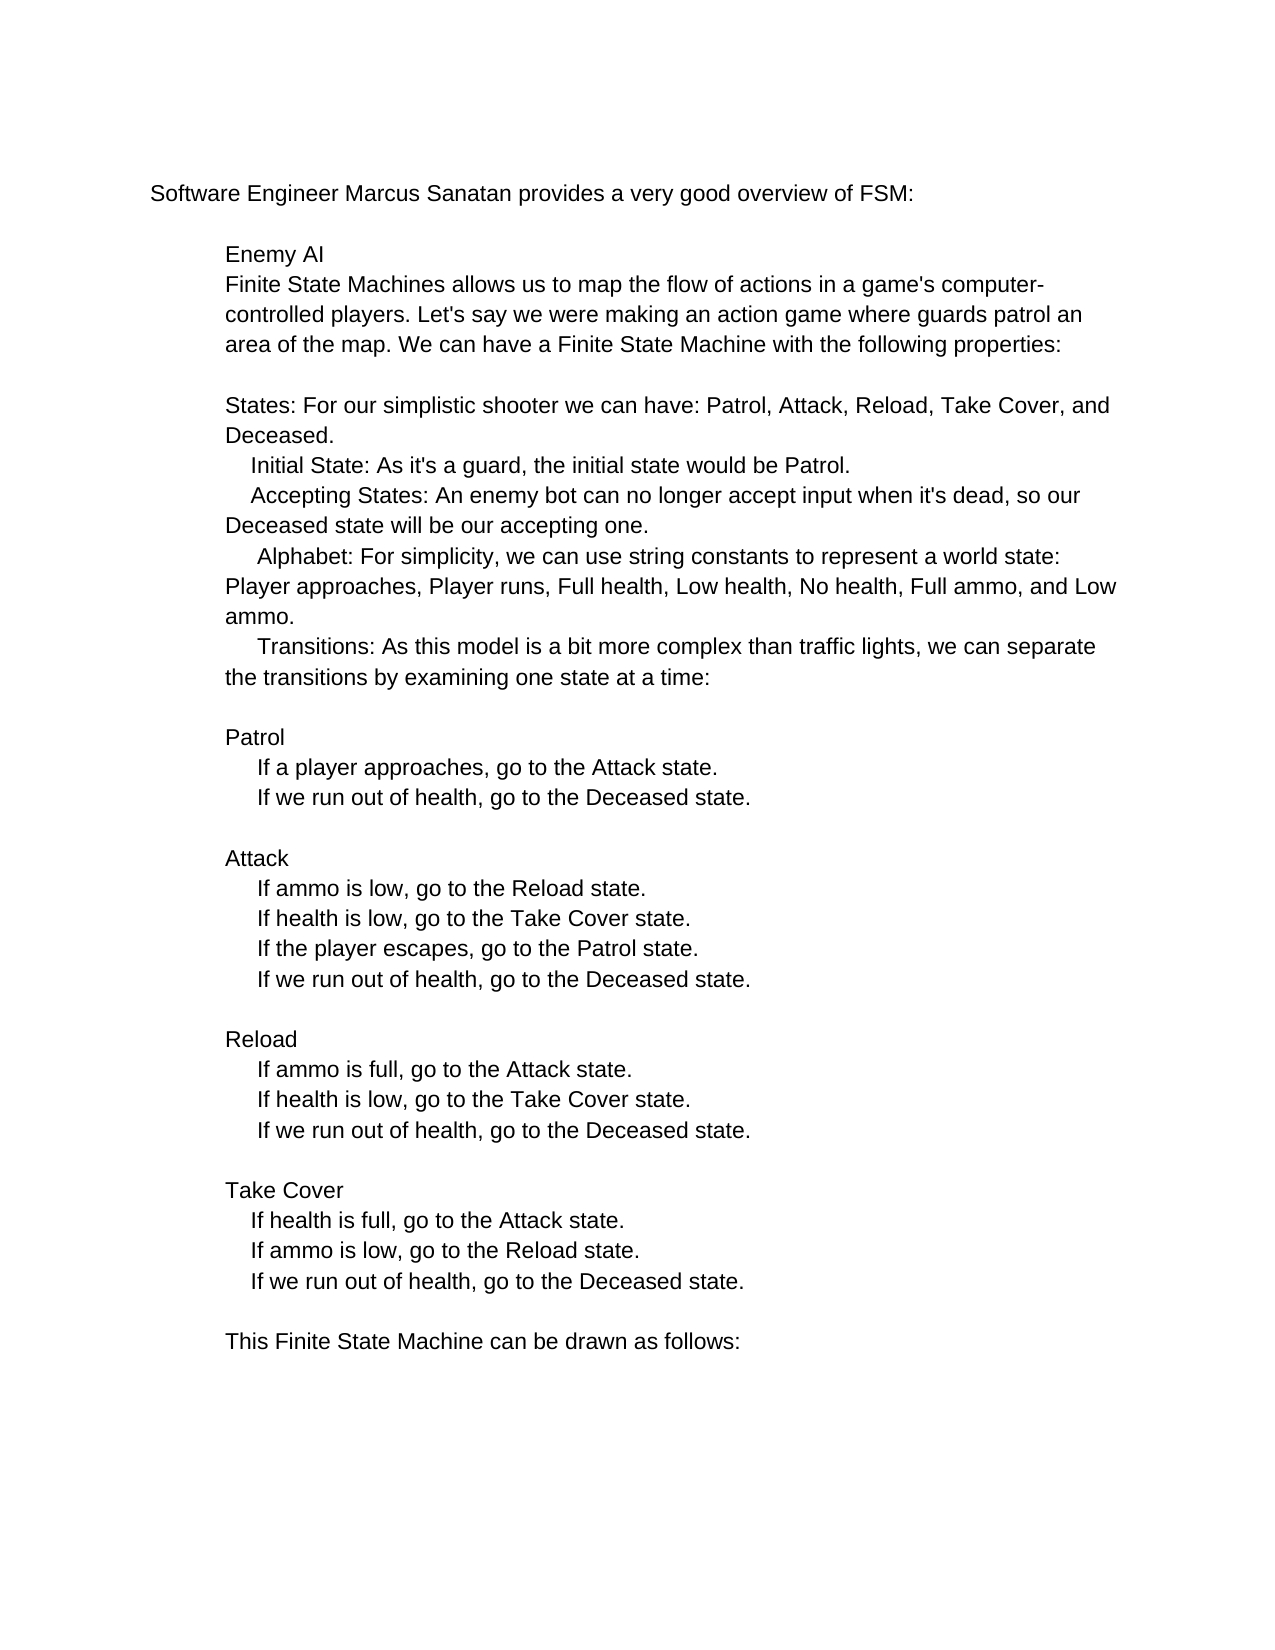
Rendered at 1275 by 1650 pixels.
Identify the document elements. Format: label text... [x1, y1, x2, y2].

text Reload If ammo is full, go to the Attack state. If health is low, go to the Take Cover state. If we run out of health, go to the Deceased state. [225, 1026, 1125, 1173]
text This Finite State Machine can be drawn as follows: [225, 1328, 1125, 1354]
text Take Cover If health is full, go to the Attack state. If ammo is low, go to the Reload state. If we run out of health, go to the Deceased state. [225, 1177, 1125, 1324]
text Patrol If a player approaches, go to the Attack state. If we run out of health, go to the Deceased state. [225, 724, 1125, 841]
text Software Engineer Marcus Sanatan provides a very good overview of FSM: [150, 180, 1125, 207]
text Attack If ammo is low, go to the Reload state. If health is low, go to the Take Cover state. If the player escapes, go to the Patrol state. If we run out of health, go to the Deceased state. [225, 845, 1125, 1022]
text Enemy AI Finite State Machines allows us to map the flow of actions in a game's computer-controlled players. Let's say we were making an action game where guards patrol an area of the map. We can have a Finite State Machine with the following properties: States: For our simplistic shooter we can have: Patrol, Attack, Reload, Take Cover, and Deceased. Initial State: As it's a guard, the initial state would be Patrol. Accepting States: An enemy bot can no longer accept input when it's dead, so our Deceased state will be our accepting one. Alphabet: For simplicity, we can use string constants to represent a world state: Player approaches, Player runs, Full health, Low health, No health, Full ammo, and Low ammo. Transitions: As this model is a bit more complex than traffic lights, we can separate the transitions by examining one state at a time: [225, 241, 1125, 720]
